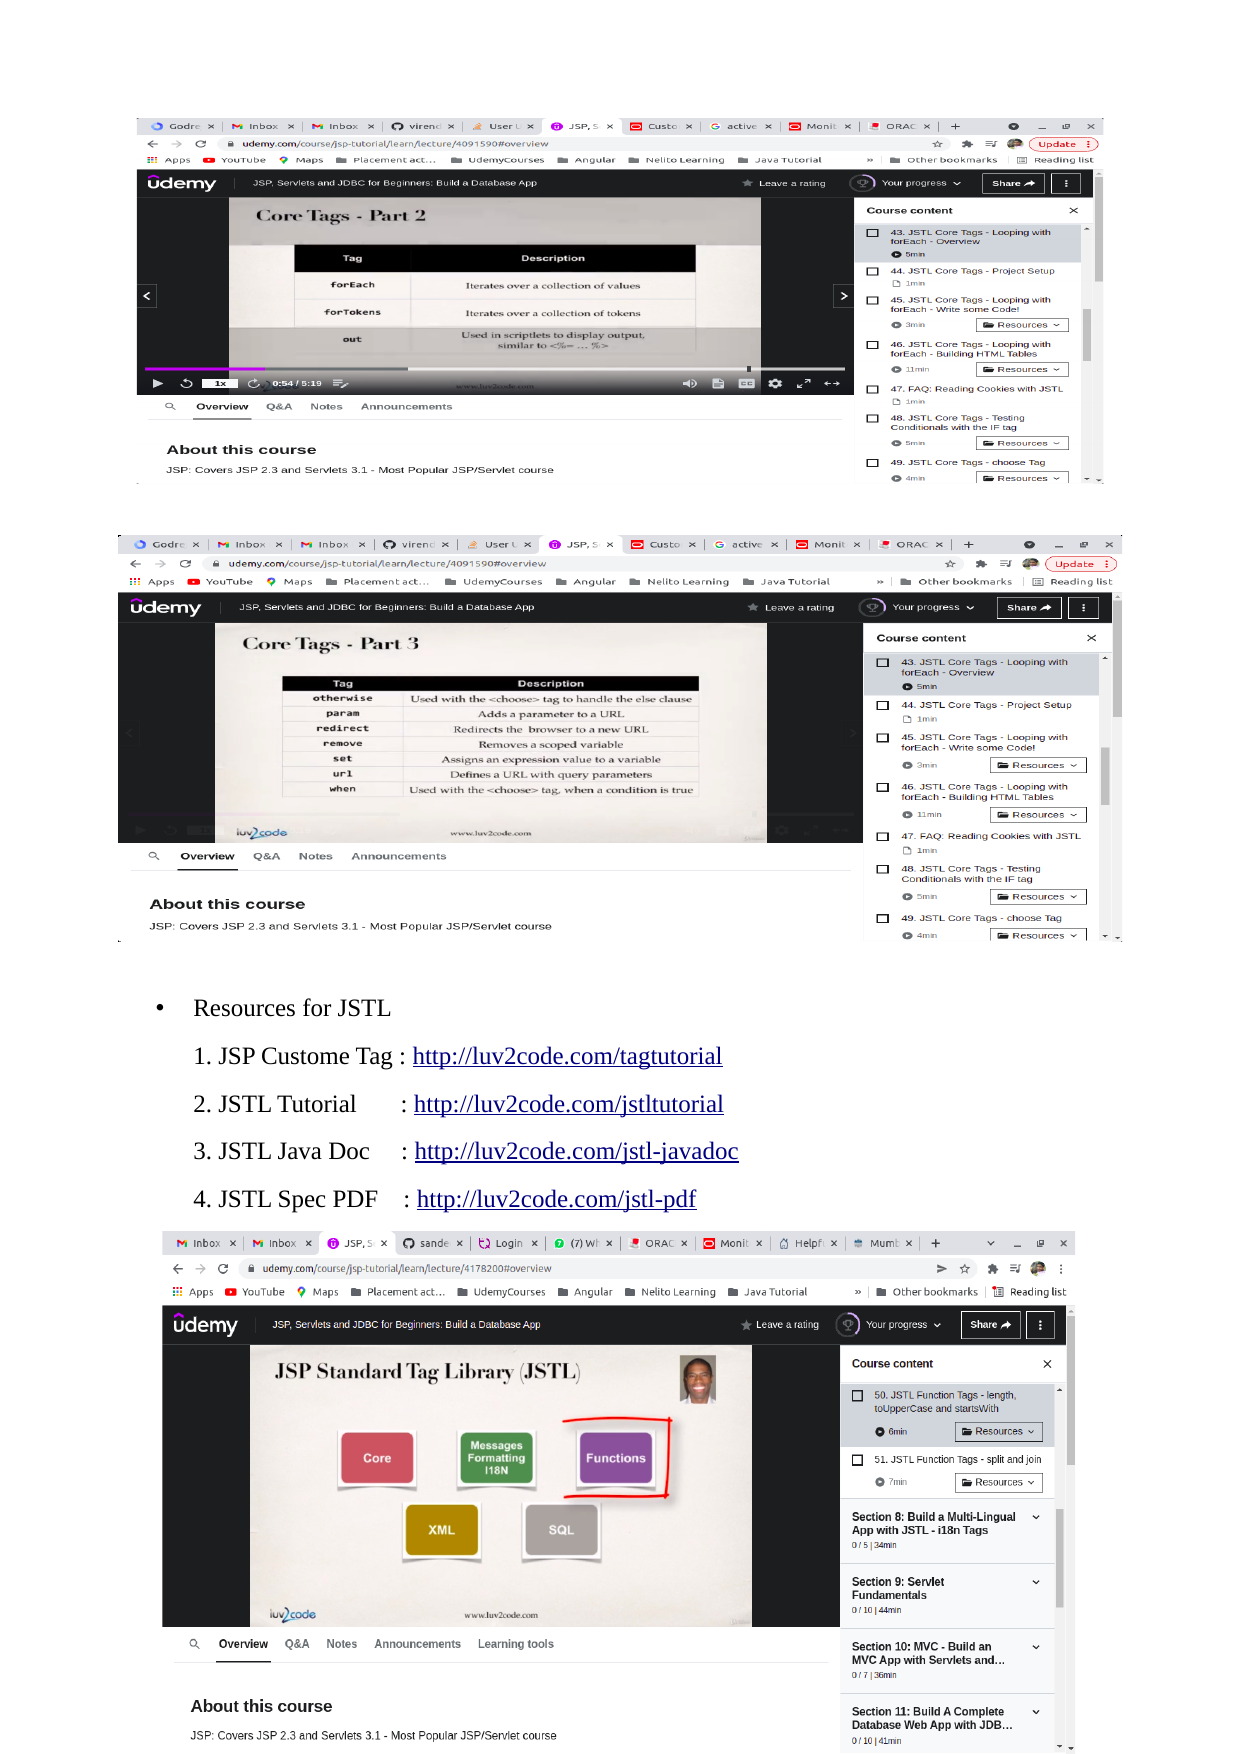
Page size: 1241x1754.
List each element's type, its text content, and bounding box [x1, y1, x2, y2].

list 4. JSTL Spec PDF : http://luv2code.com/jstl-pdf [156, 1184, 1122, 1213]
picture [136, 118, 1104, 484]
list Resources for JSTL [156, 993, 1122, 1022]
picture [118, 535, 1123, 942]
list 2. JSTL Tutorial : http://luv2code.com/jstltutorial [156, 1089, 1122, 1117]
list 3. JSTL Java Doc : http://luv2code.com/jstl-javadoc [156, 1136, 1122, 1165]
picture [162, 1231, 1076, 1754]
list 1. JSP Custome Tag : http://luv2code.com/tagtutorial [156, 1041, 1122, 1070]
